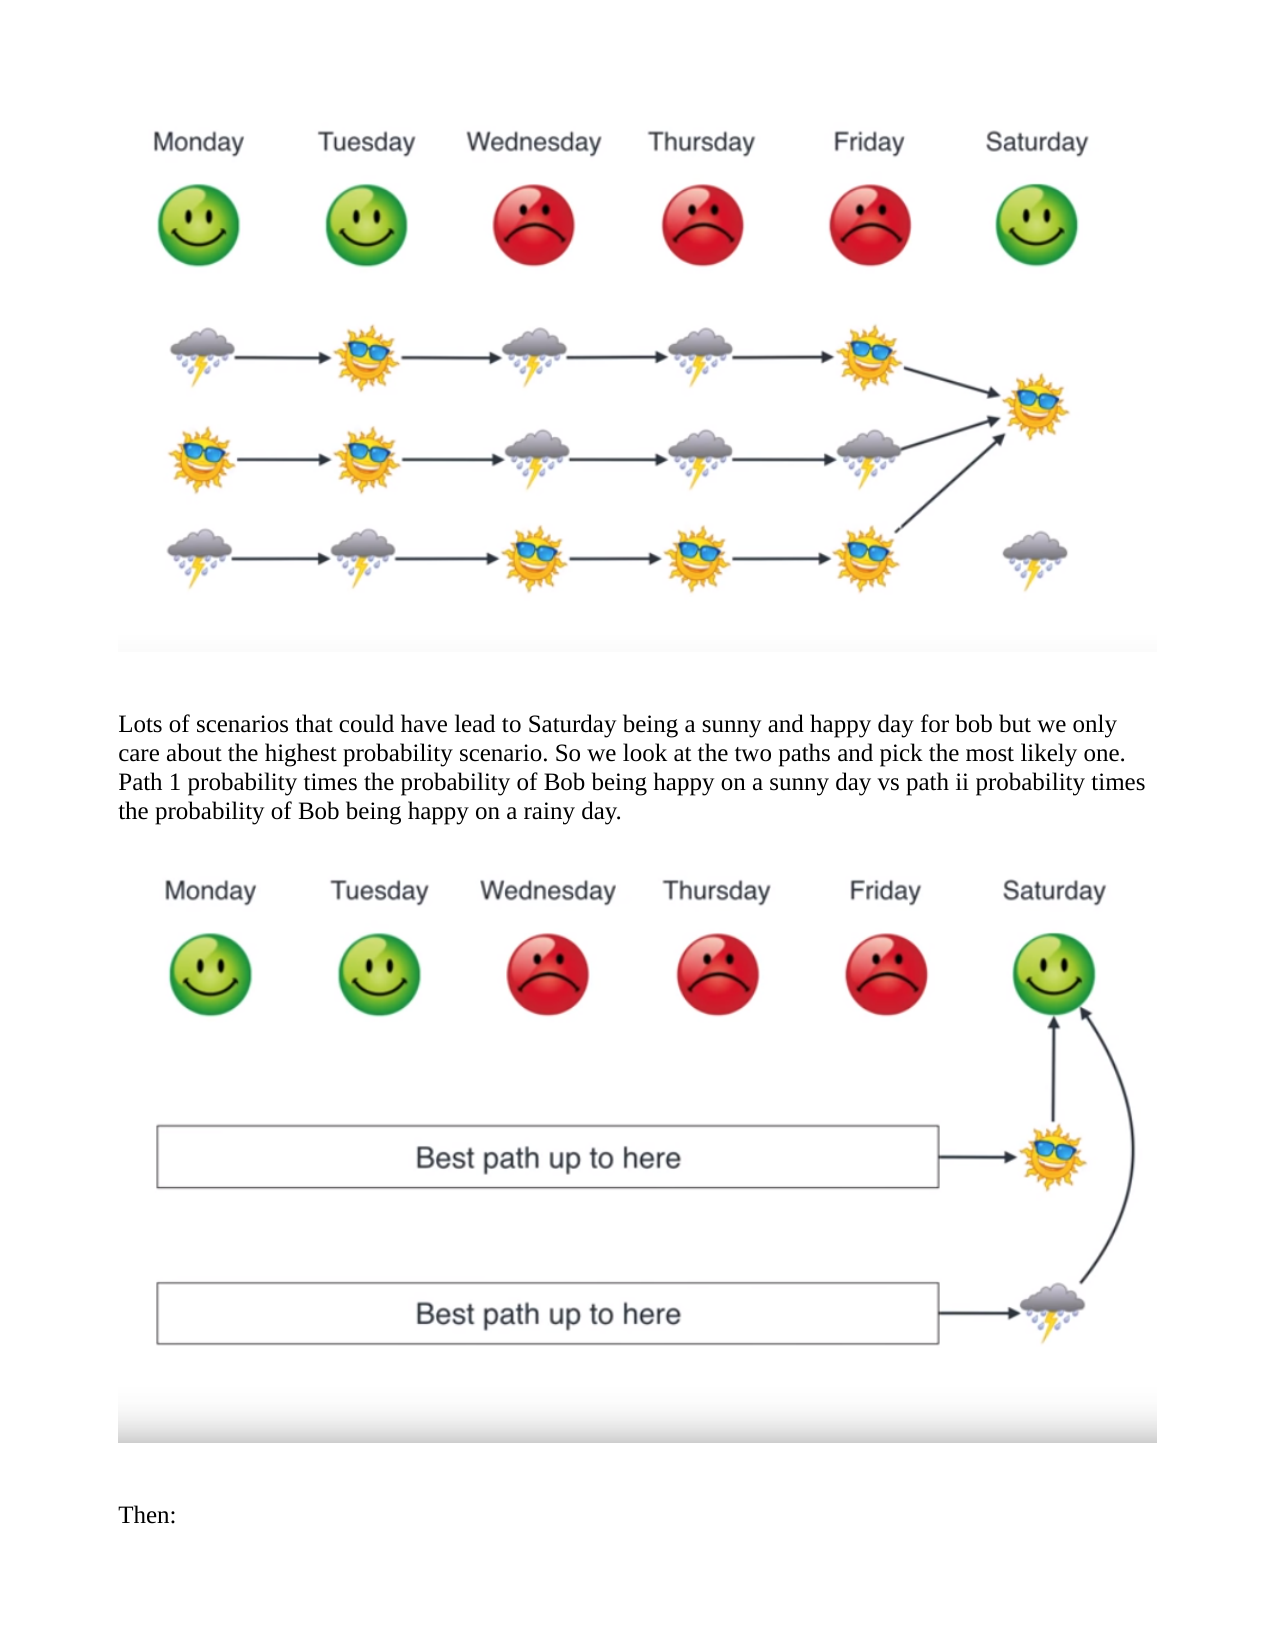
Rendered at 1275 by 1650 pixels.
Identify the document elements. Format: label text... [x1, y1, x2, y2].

picture [118, 853, 1157, 1443]
text Lots of scenarios that could have lead to Saturday being a sunny and happy day for bob but we only care about the highest probability scenario. So we look at the two paths and pick the most likely one. Path 1 probability times the probability of Bob being happy on a sunny day vs path ii probability times the probability of Bob being happy on a rainy day. [118, 709, 1157, 824]
text Then: [118, 1500, 1157, 1529]
picture [118, 118, 1157, 652]
